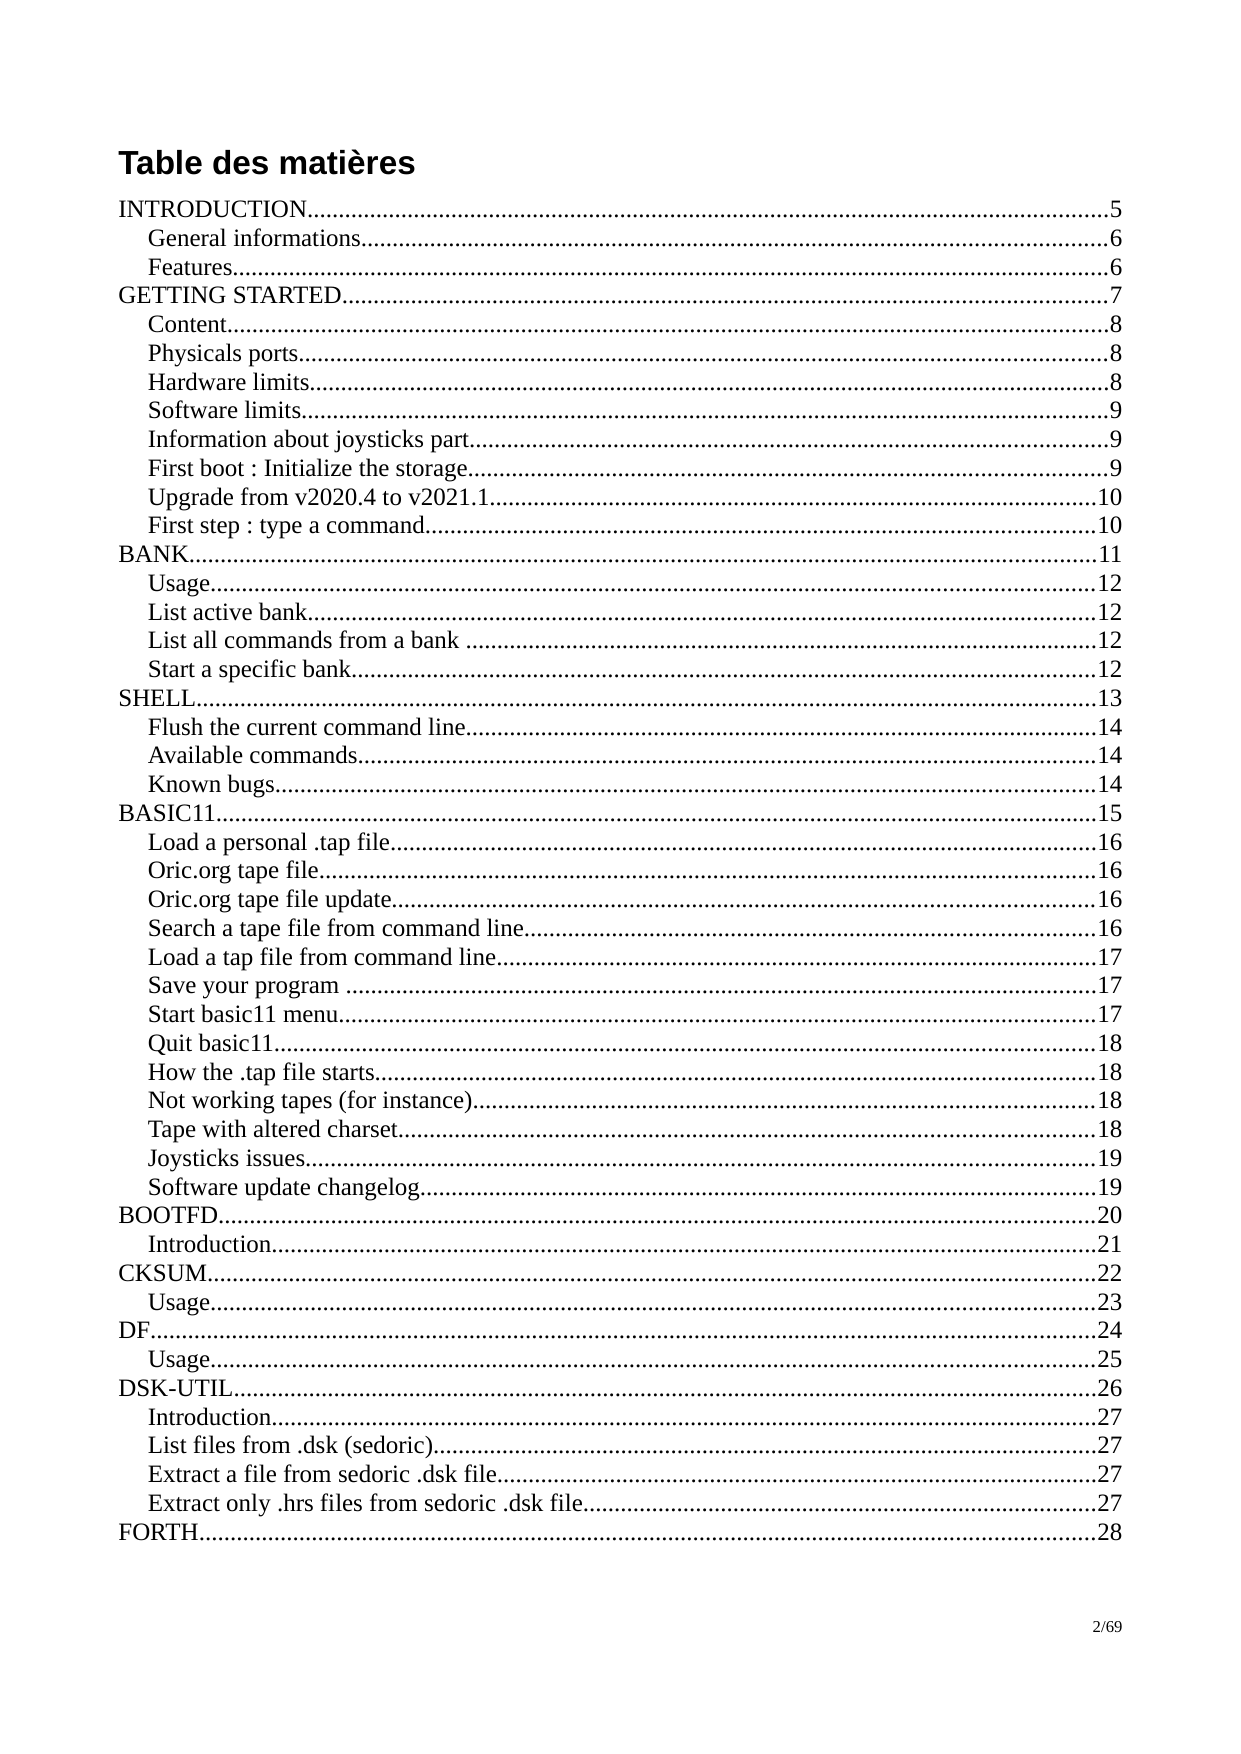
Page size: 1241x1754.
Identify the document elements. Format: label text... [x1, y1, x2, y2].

text Flush the current command line 14 [148, 712, 1122, 740]
text FORTH 28 [118, 1517, 1122, 1545]
text Load a personal .tap file 16 [148, 827, 1122, 855]
text Quit basic11 18 [148, 1028, 1122, 1057]
text Software limits 9 [148, 395, 1122, 424]
text Oric.org tape file 16 [148, 855, 1122, 884]
text First boot : Initialize the storage 9 [148, 453, 1122, 482]
text Start basic11 menu 17 [148, 999, 1122, 1028]
text How the .tap file starts 18 [148, 1057, 1122, 1085]
text SHELL 13 [118, 683, 1122, 712]
text First step : type a command 10 [148, 510, 1122, 539]
text INTRODUCTION 5 [118, 194, 1122, 223]
text Save your program 17 [148, 970, 1122, 999]
text Software update changelog 19 [148, 1172, 1122, 1200]
text Content 8 [148, 309, 1122, 338]
text List files from .dsk (sedoric) 27 [148, 1430, 1122, 1459]
text DF 24 [118, 1315, 1122, 1344]
text Tape with altered charset 18 [148, 1114, 1122, 1143]
text Not working tapes (for instance) 18 [148, 1085, 1122, 1114]
text Load a tap file from command line 17 [148, 942, 1122, 970]
text Oric.org tape file update 16 [148, 884, 1122, 913]
text Introduction 21 [148, 1229, 1122, 1258]
text GETTING STARTED 7 [118, 280, 1122, 309]
text Hardware limits 8 [148, 367, 1122, 395]
text Usage 23 [148, 1287, 1122, 1315]
text Features 6 [148, 252, 1122, 280]
text Physicals ports 8 [148, 338, 1122, 367]
text BOOTFD 20 [118, 1200, 1122, 1229]
text List all commands from a bank 12 [148, 625, 1122, 654]
text Joysticks issues 19 [148, 1143, 1122, 1172]
text Introduction 27 [148, 1402, 1122, 1430]
text List active bank 12 [148, 597, 1122, 625]
text Start a specific bank 12 [148, 654, 1122, 683]
text General informations 6 [148, 223, 1122, 252]
text Extract a file from sedoric .dsk file 27 [148, 1459, 1122, 1488]
text DSK-UTIL 26 [118, 1373, 1122, 1402]
subtitle Table des matières [118, 143, 1122, 182]
text Search a tape file from command line 16 [148, 913, 1122, 942]
text CKSUM 22 [118, 1258, 1122, 1287]
text BASIC11 15 [118, 798, 1122, 827]
text Usage 25 [148, 1344, 1122, 1373]
text Usage 12 [148, 568, 1122, 597]
text Extract only .hrs files from sedoric .dsk file 27 [148, 1488, 1122, 1517]
text Information about joysticks part 9 [148, 424, 1122, 453]
text BANK 11 [118, 539, 1122, 568]
text Known bugs 14 [148, 769, 1122, 798]
text Upgrade from v2020.4 to v2021.1 10 [148, 482, 1122, 510]
text Available commands 14 [148, 740, 1122, 769]
